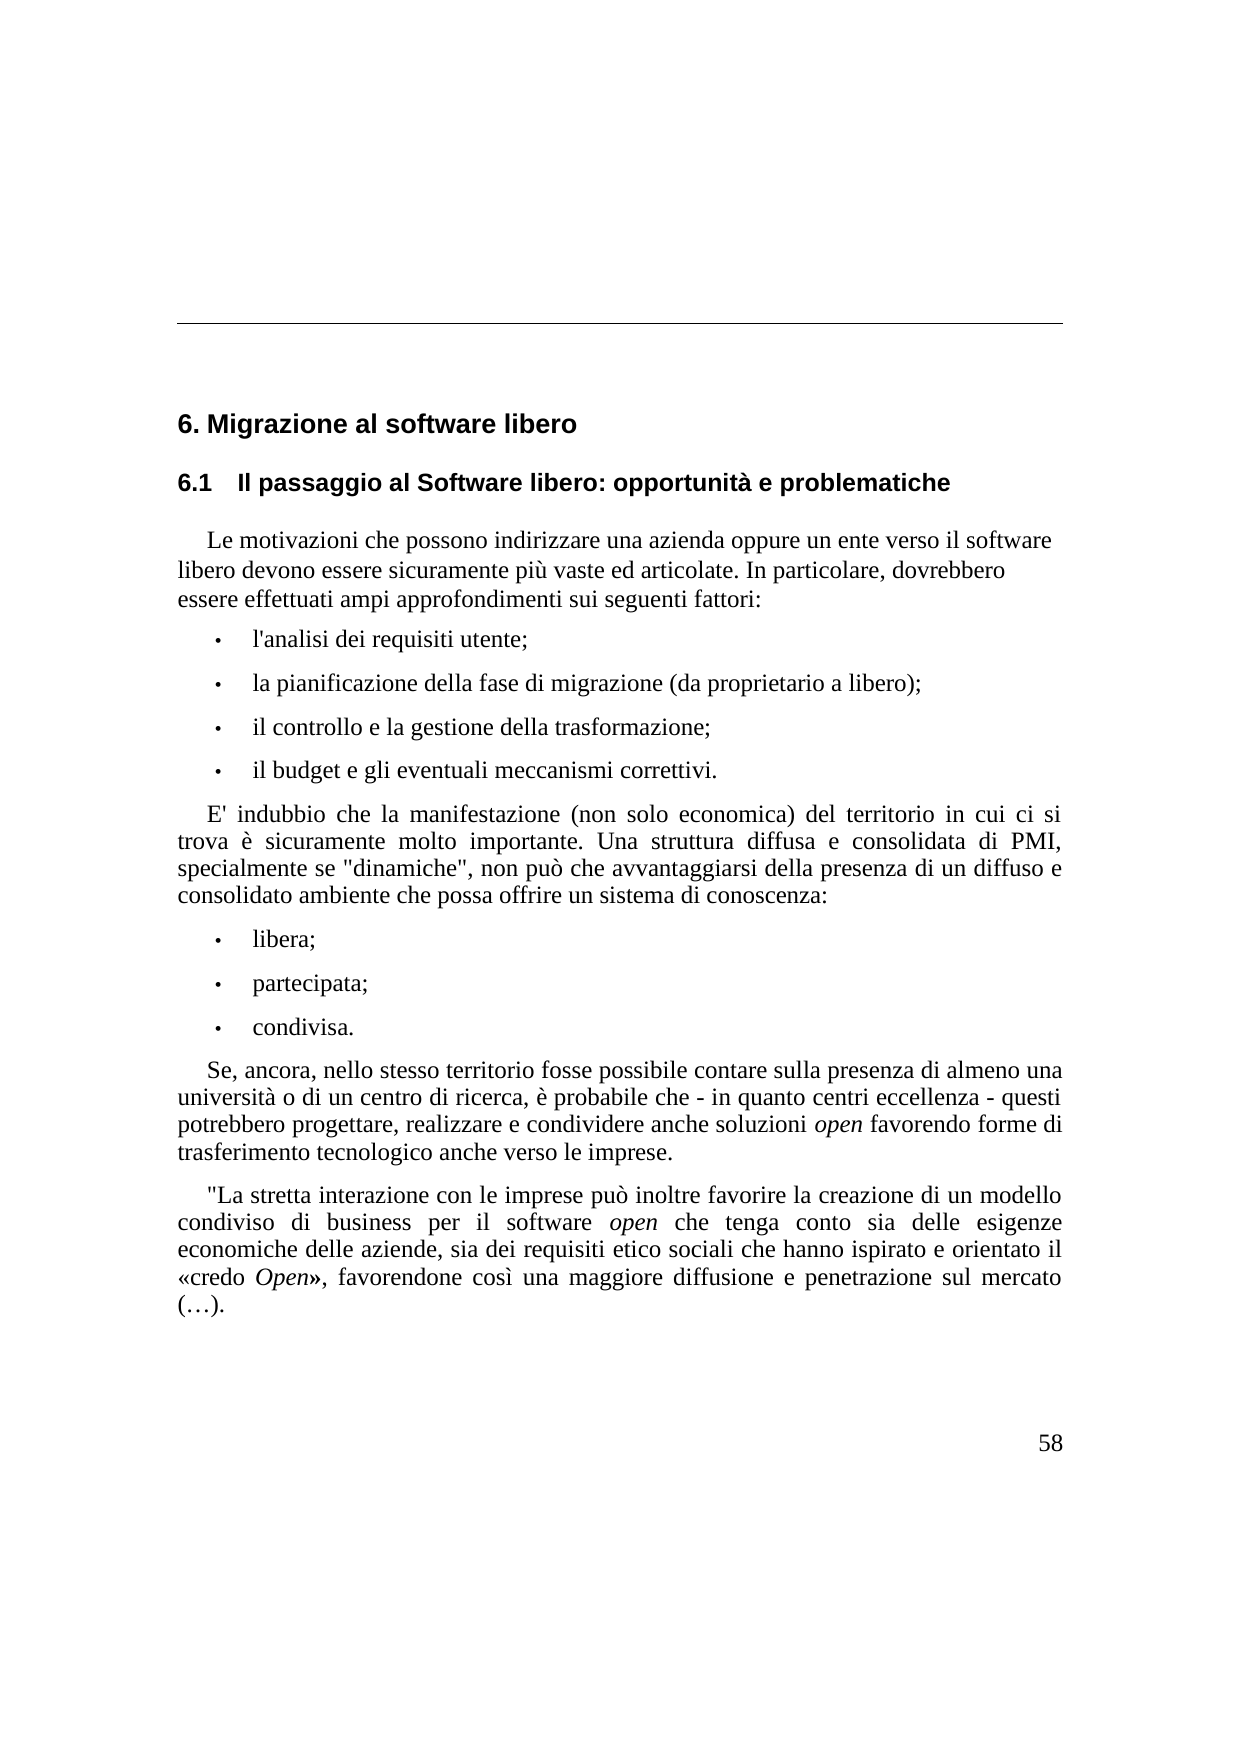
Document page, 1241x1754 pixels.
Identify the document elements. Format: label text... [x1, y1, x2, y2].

text Se, ancora, nello stesso territorio fosse possibile contare sulla presenza di almeno una università o di un centro di ricerca, è probabile che - in quanto centri eccellenza - questi potrebbero progettare, realizzare e condividere anche soluzioni open favorendo forme di trasferimento tecnologico anche verso le imprese. [177, 1057, 1063, 1165]
subtitle Migrazione al software libero [177, 409, 1063, 439]
list condivisa. [215, 1013, 1063, 1040]
list partecipata; [215, 969, 1063, 997]
list libera; [215, 926, 1063, 953]
subtitle Il passaggio al Software libero: opportunità e problematiche [177, 469, 1063, 497]
list la pianificazione della fase di migrazione (da proprietario a libero); [215, 669, 1063, 697]
text "La stretta interazione con le imprese può inoltre favorire la creazione di un modello condiviso di business per il software open che tenga conto sia delle esigenze economiche delle aziende, sia dei requisiti etico sociali che hanno ispirato e orientato il «credo Open», favorendone così una maggiore diffusione e penetrazione sul mercato (…). [177, 1182, 1063, 1317]
list l'analisi dei requisiti utente; [215, 626, 1063, 653]
text E' indubbio che la manifestazione (non solo economica) del territorio in cui ci si trova è sicuramente molto importante. Una struttura diffusa e consolidata di PMI, specialmente se "dinamiche", non può che avvantaggiarsi della presenza di un diffuso e consolidato ambiente che possa offrire un sistema di conoscenza: [177, 801, 1063, 909]
text Le motivazioni che possono indirizzare una azienda oppure un ente verso il software libero devono essere sicuramente più vaste ed articolate. In particolare, dovrebbero essere effettuati ampi approfondimenti sui seguenti fattori: [177, 526, 1063, 613]
list il controllo e la gestione della trasformazione; [215, 713, 1063, 740]
list il budget e gli eventuali meccanismi correttivi. [215, 757, 1063, 784]
